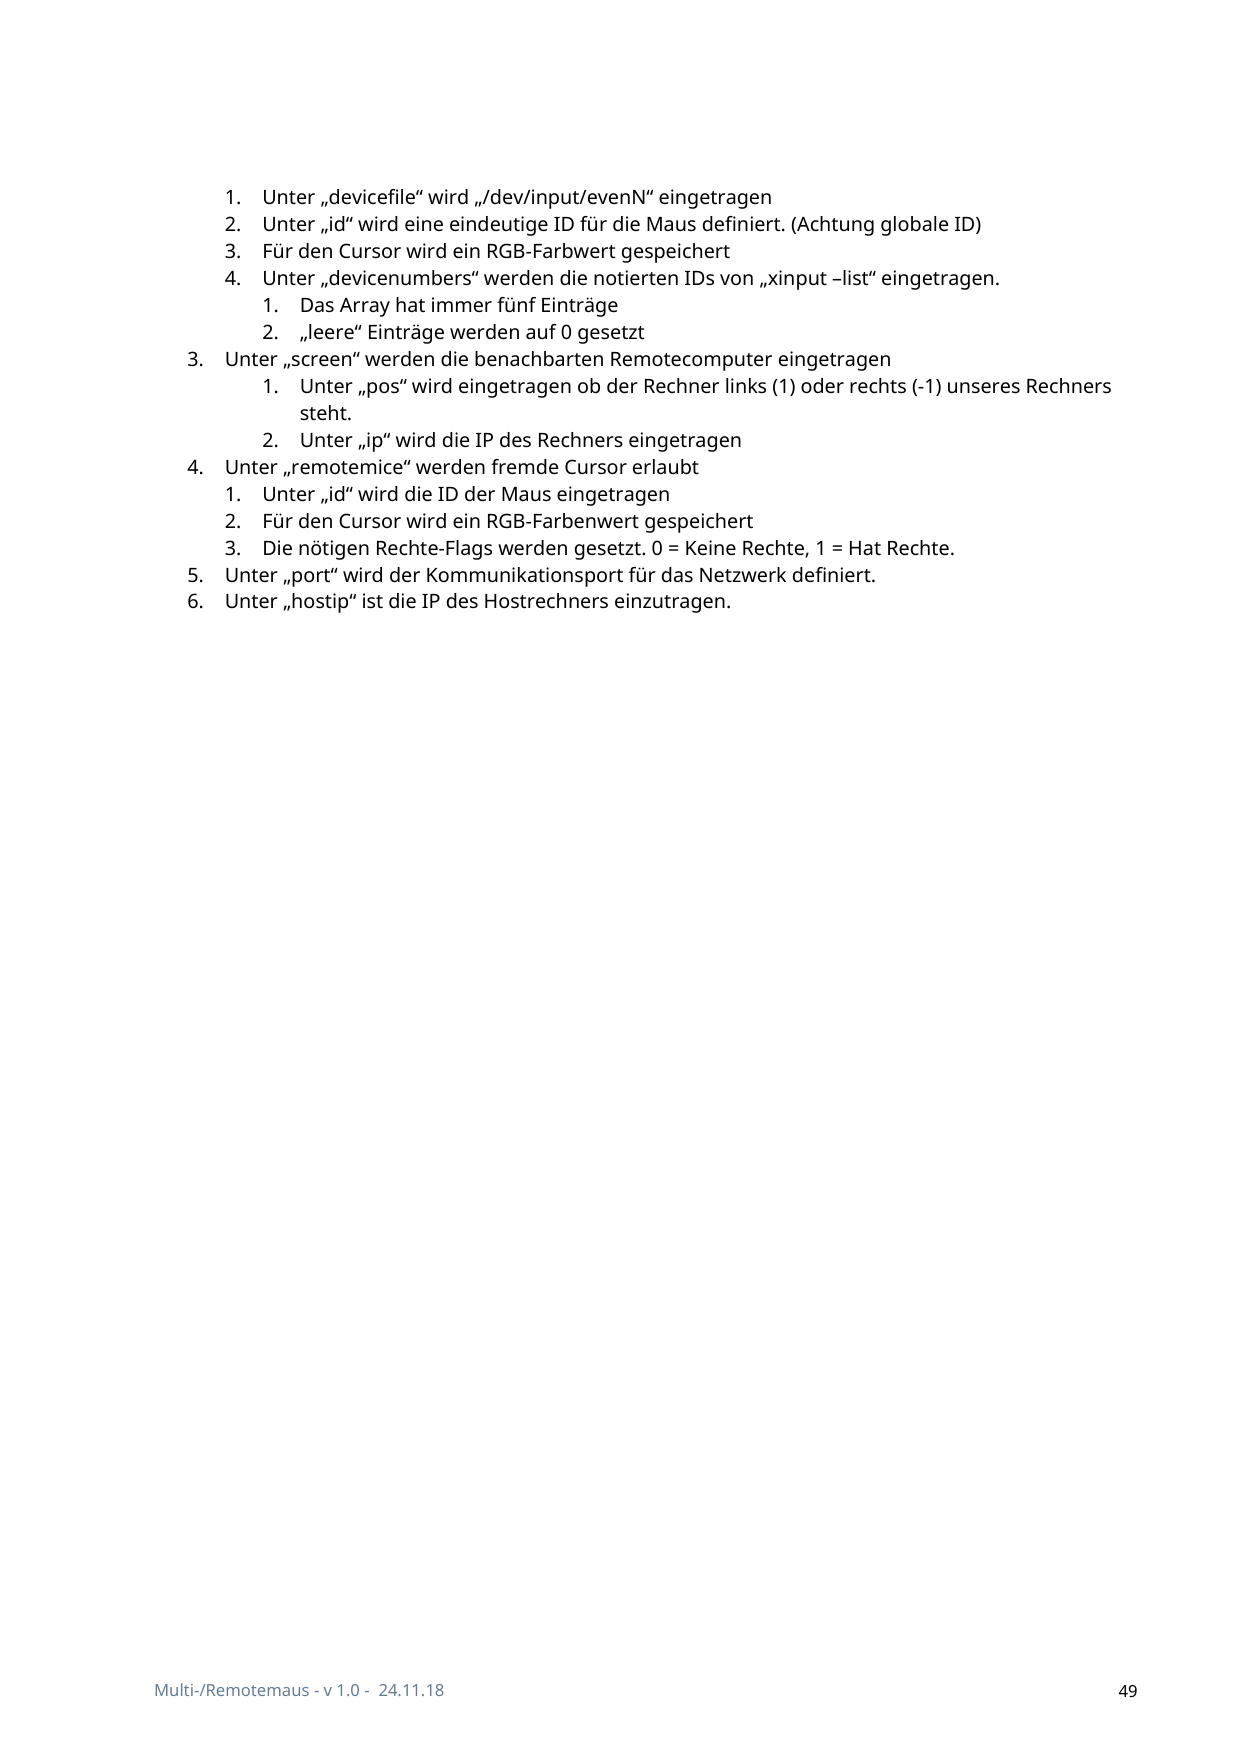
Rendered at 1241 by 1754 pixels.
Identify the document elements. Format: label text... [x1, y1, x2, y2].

list Für den Cursor wird ein RGB-Farbenwert gespeichert [224, 507, 1136, 534]
list Für den Cursor wird ein RGB-Farbwert gespeichert [224, 237, 1136, 264]
list Unter „hostip“ ist die IP des Hostrechners einzutragen. [187, 588, 1136, 615]
list Unter „remotemice“ werden fremde Cursor erlaubt [187, 453, 1136, 480]
list Unter „devicefile“ wird „/dev/input/evenN“ eingetragen [224, 183, 1136, 210]
list Unter „id“ wird eine eindeutige ID für die Maus definiert. (Achtung globale ID) [224, 210, 1136, 237]
list Das Array hat immer fünf Einträge [262, 291, 1136, 318]
list Unter „port“ wird der Kommunikationsport für das Netzwerk definiert. [187, 561, 1136, 588]
list „leere“ Einträge werden auf 0 gesetzt [262, 318, 1136, 345]
list Unter „id“ wird die ID der Maus eingetragen [224, 480, 1136, 507]
list Die nötigen Rechte-Flags werden gesetzt. 0 = Keine Rechte, 1 = Hat Rechte. [224, 534, 1136, 561]
list Unter „screen“ werden die benachbarten Remotecomputer eingetragen [187, 345, 1136, 372]
list Unter „devicenumbers“ werden die notierten IDs von „xinput –list“ eingetragen. [224, 264, 1136, 291]
list Unter „ip“ wird die IP des Rechners eingetragen [262, 426, 1136, 453]
list Unter „pos“ wird eingetragen ob der Rechner links (1) oder rechts (-1) unseres Rechners steht. [262, 372, 1136, 426]
